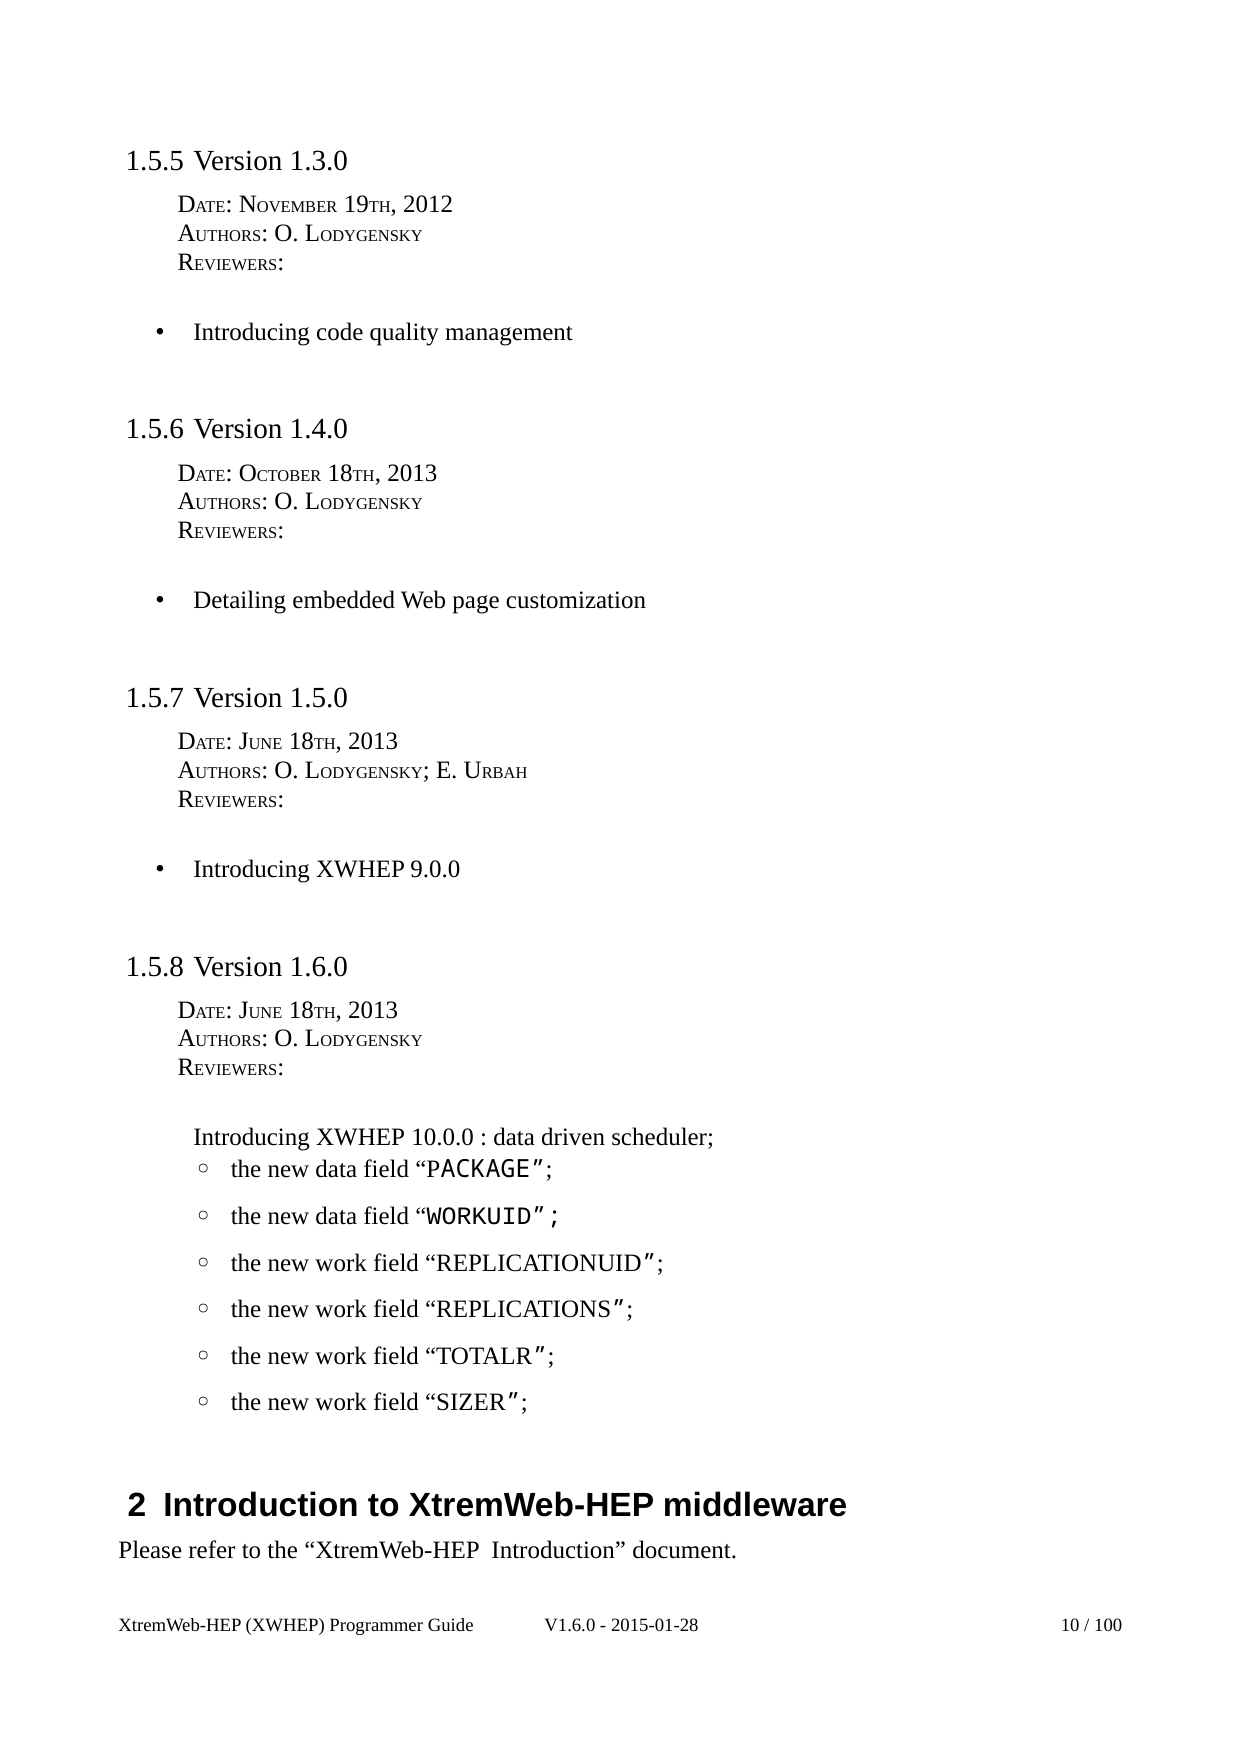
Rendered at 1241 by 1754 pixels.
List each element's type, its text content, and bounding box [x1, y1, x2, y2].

text Date: June 18th, 2013 [177, 726, 1122, 755]
text Date: November 19th, 2012 [177, 189, 1122, 218]
text Authors: O. Lodygensky [177, 1023, 1122, 1052]
text Reviewers: [177, 515, 1122, 544]
list the new work field “REPLICATIONS”; [193, 1291, 1122, 1325]
subtitle Version 1.5.0 [118, 680, 1122, 714]
text Authors: O. Lodygensky [177, 486, 1122, 515]
subtitle Version 1.4.0 [118, 412, 1122, 445]
list Introducing XWHEP 10.0.0 : data driven scheduler; [156, 1122, 1122, 1151]
subtitle Version 1.3.0 [118, 143, 1122, 177]
text Reviewers: [177, 247, 1122, 275]
list the new work field “TOTALR”; [193, 1337, 1122, 1372]
text Date: June 18th, 2013 [177, 995, 1122, 1023]
list the new work field “REPLICATIONUID”; [193, 1244, 1122, 1278]
list the new work field “SIZER”; [193, 1384, 1122, 1418]
list Introducing code quality management [156, 317, 1122, 345]
list the new data field “WORKUID”; [193, 1198, 1122, 1232]
list the new data field “PACKAGE”; [193, 1151, 1122, 1185]
text Please refer to the “XtremWeb-HEP Introduction” document. [118, 1536, 1122, 1564]
text Authors: O. Lodygensky; E. Urbah [177, 755, 1122, 784]
subtitle Introduction to XtremWeb-HEP middleware [118, 1484, 1122, 1523]
subtitle Version 1.6.0 [118, 949, 1122, 982]
text Reviewers: [177, 1052, 1122, 1081]
list Introducing XWHEP 9.0.0 [156, 854, 1122, 882]
text Reviewers: [177, 784, 1122, 812]
text Date: October 18th, 2013 [177, 458, 1122, 486]
text Authors: O. Lodygensky [177, 218, 1122, 247]
list Detailing embedded Web page customization [156, 585, 1122, 614]
